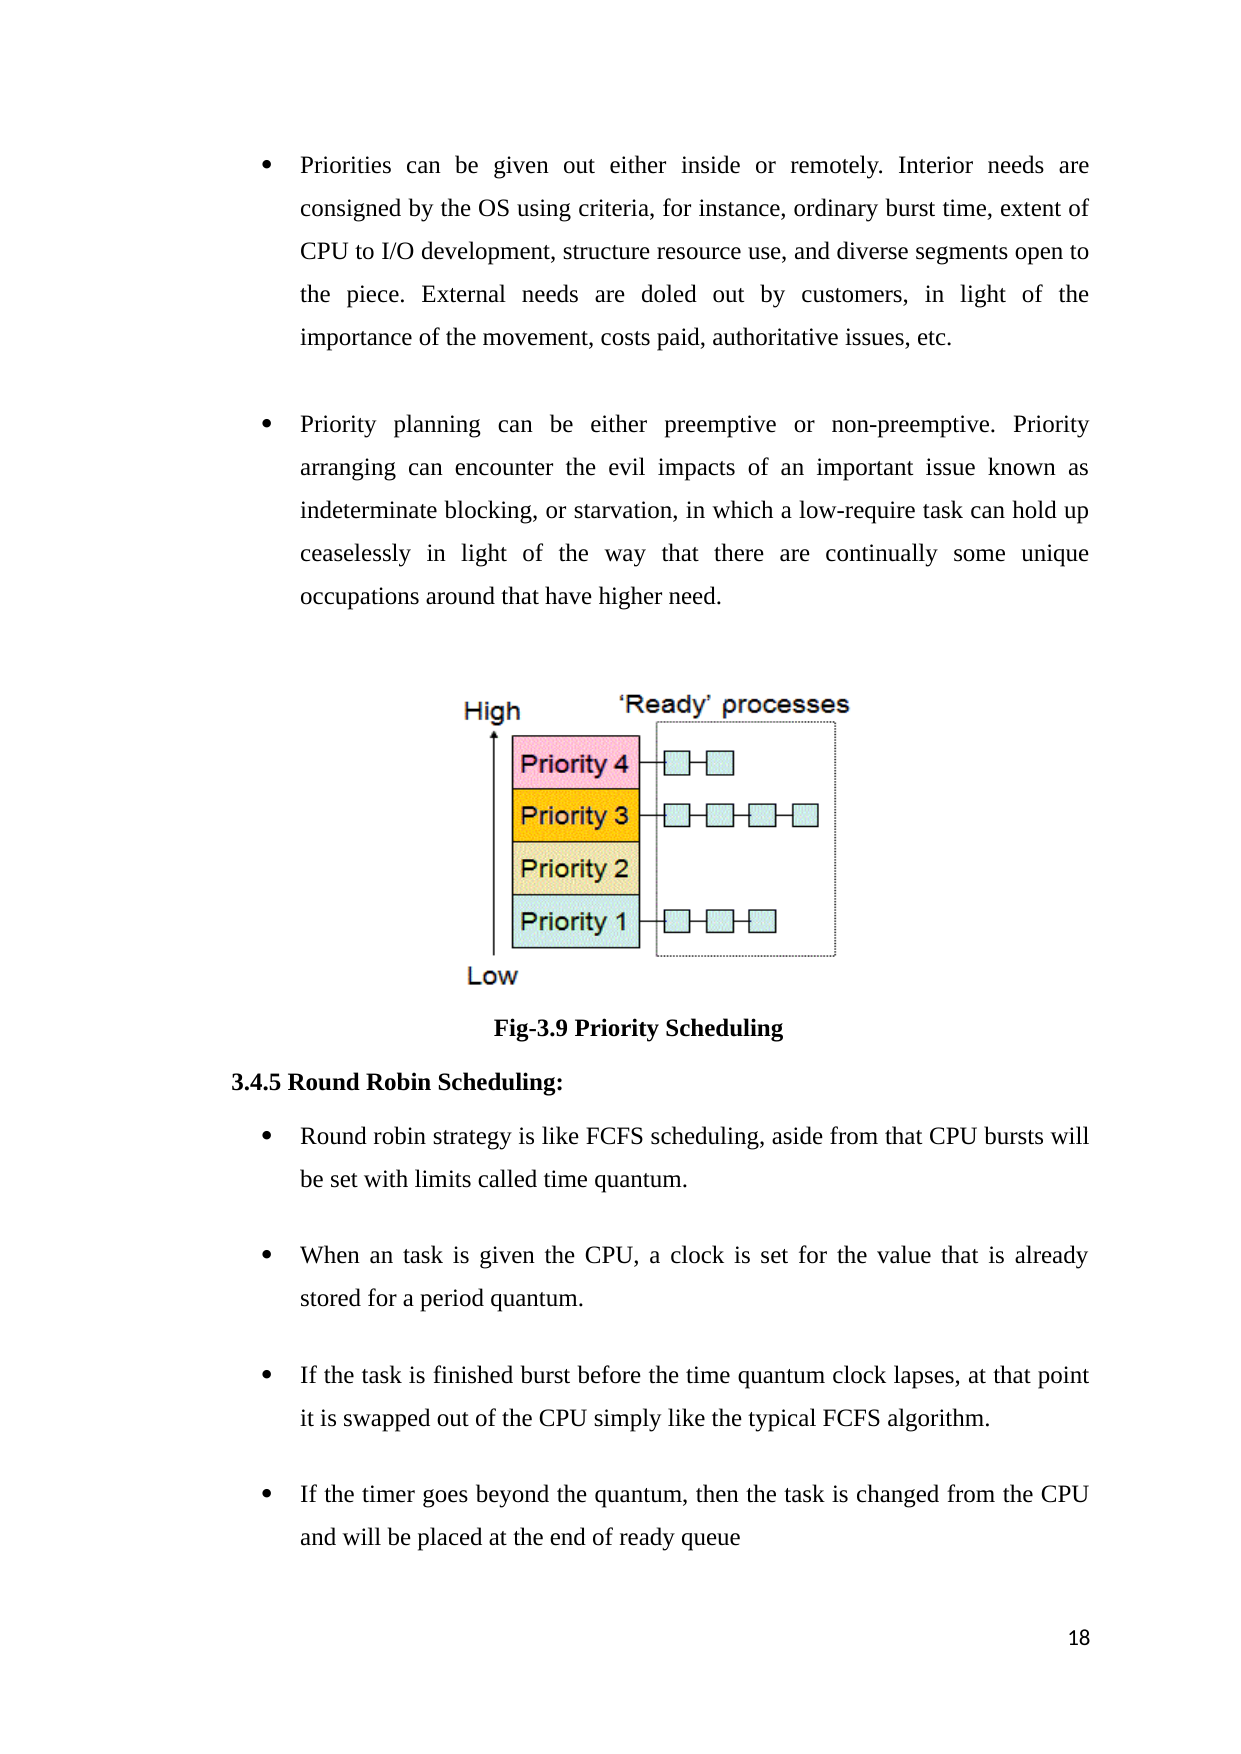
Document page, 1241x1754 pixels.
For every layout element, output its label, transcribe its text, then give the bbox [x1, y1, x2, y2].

list Priorities can be given out either inside or remotely. Interior needs are consigned by the OS using criteria, for instance, ordinary burst time, extent of CPU to I/O development, structure resource use, and diverse segments open to the piece. External needs are doled out by customers, in light of the importance of the movement, costs paid, authoritative issues, etc. [262, 150, 1090, 351]
list Priority planning can be either preemptive or non-preemptive. Priority arranging can encounter the evil impacts of an important issue known as indeterminate blocking, or starvation, in which a low-require task can hold up ceaselessly in light of the way that there are continually some unique occupations around that have higher need. [262, 409, 1090, 610]
subtitle Fig-3.9 Priority Scheduling [225, 1013, 1090, 1042]
subtitle 3.4.5 Round Robin Scheduling: [225, 1067, 1090, 1096]
picture [462, 688, 855, 989]
list If the timer goes beyond the quantum, then the task is changed from the CPU and will be placed at the end of ready queue [262, 1479, 1090, 1551]
list Round robin strategy is like FCFS scheduling, aside from that CPU bursts will be set with limits called time quantum. [262, 1121, 1090, 1193]
list If the task is finished burst before the time quantum clock lapses, at that point it is swapped out of the CPU simply like the typical FCFS algorithm. [262, 1360, 1090, 1432]
list When an task is given the CPU, a clock is set for the value that is already stored for a period quantum. [262, 1240, 1090, 1312]
